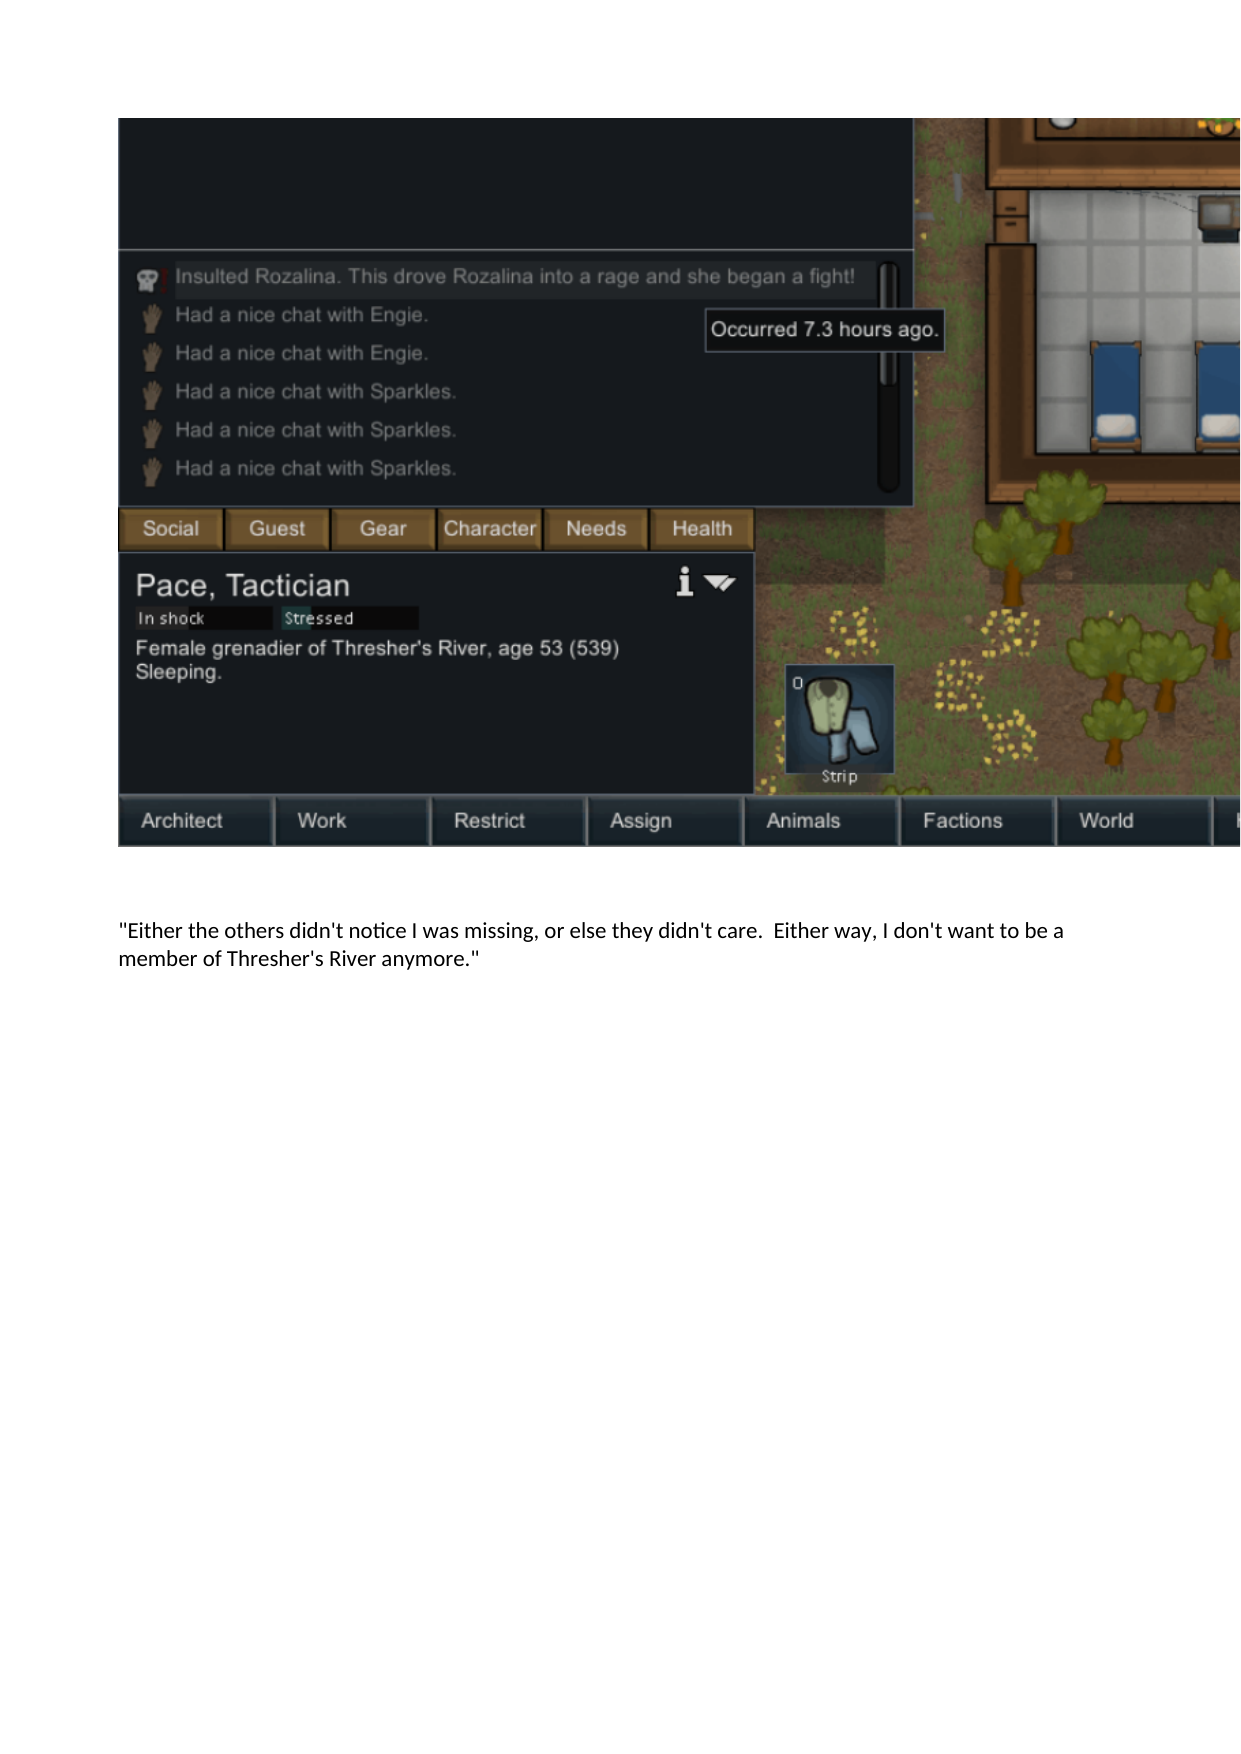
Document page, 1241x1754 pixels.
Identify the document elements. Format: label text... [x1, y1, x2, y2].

text "Either the others didn't notice I was missing, or else they didn't care. Either way, I don't want to be a member of Thresher's River anymore." [118, 916, 1122, 972]
